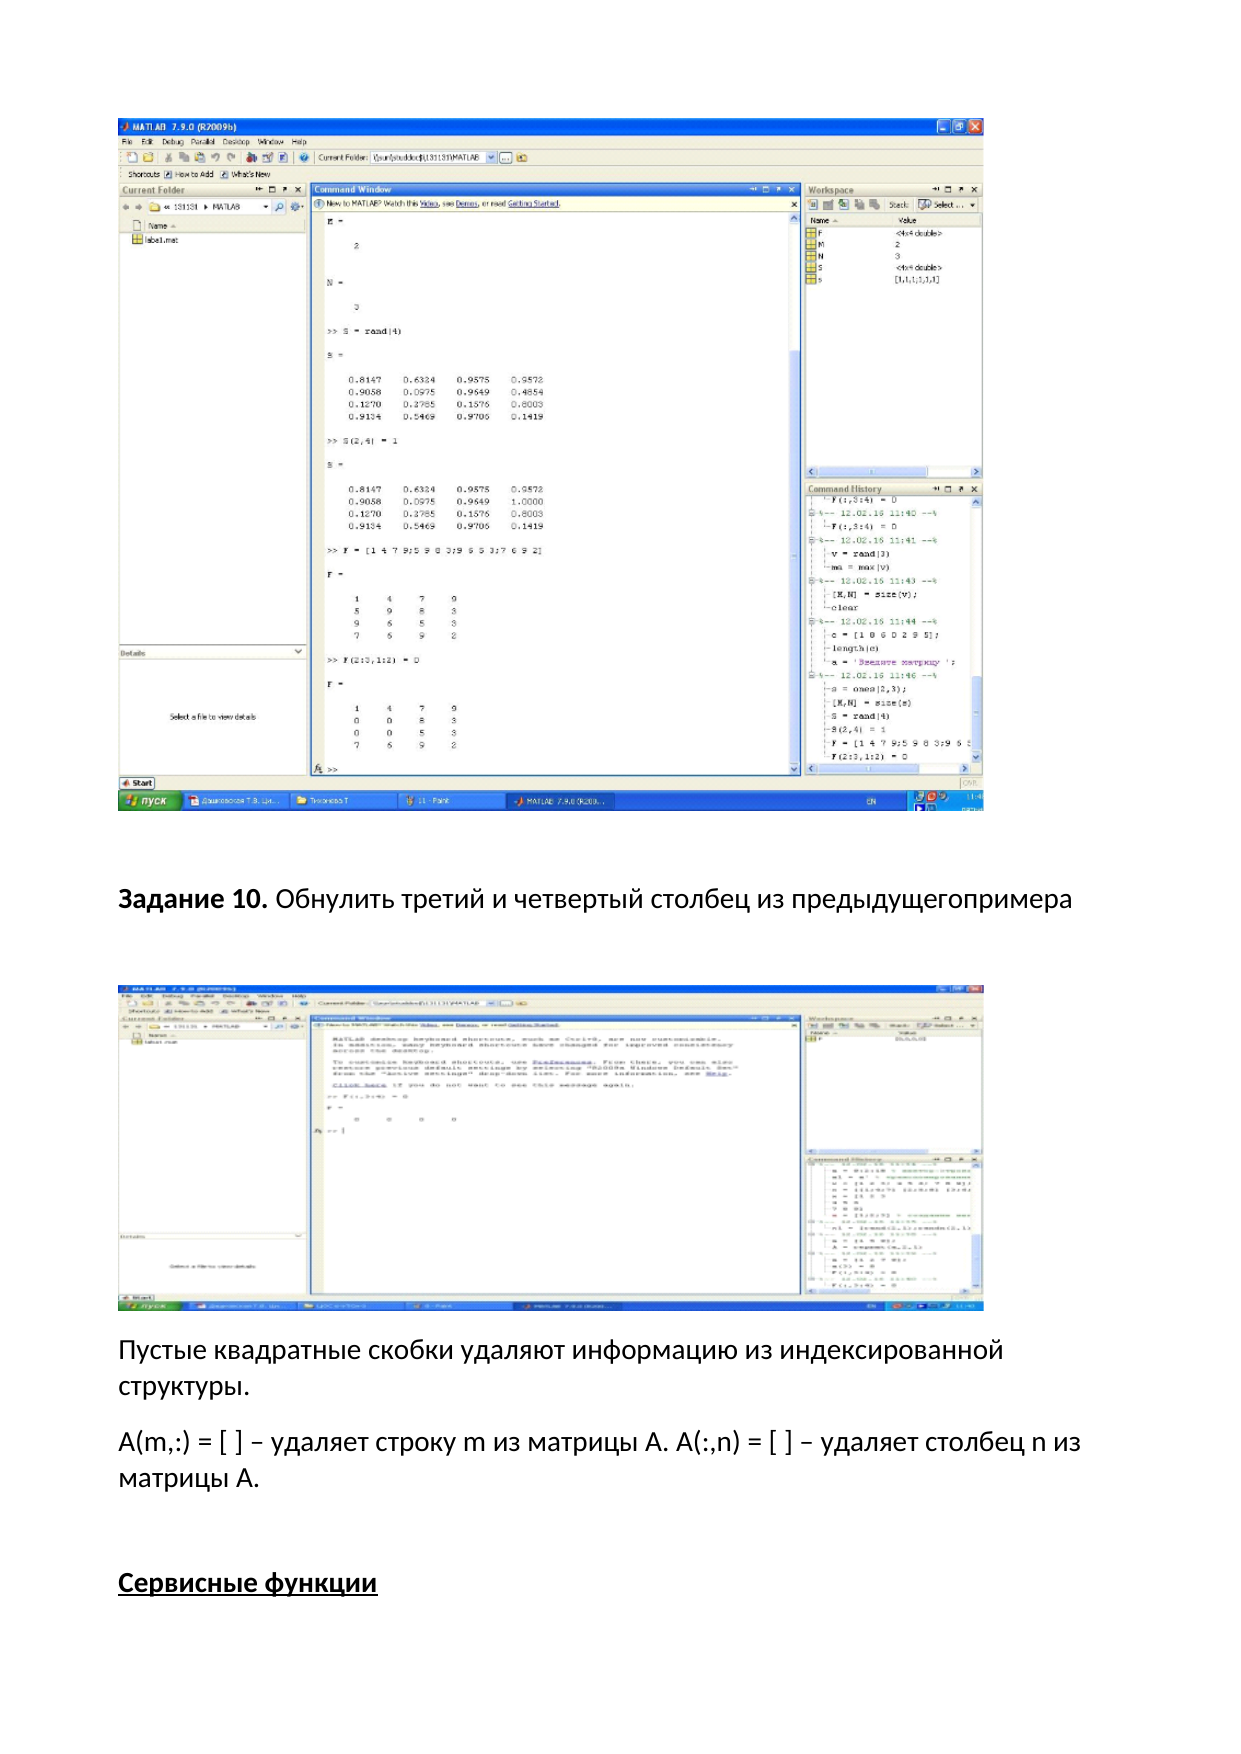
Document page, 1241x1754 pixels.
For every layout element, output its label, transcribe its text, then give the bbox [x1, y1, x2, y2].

text Задание 10. Обнулить третий и четвертый столбец из предыдущегопримера [118, 880, 1122, 916]
text Пустые квадратные скобки удаляют информацию из индексированной структуры. [118, 1331, 1122, 1402]
text A(m,:) = [ ] – удаляет строку m из матрицы A. A(:,n) = [ ] – удаляет столбец n из матрицы A. [118, 1423, 1122, 1494]
text Сервисные функции [118, 1564, 1122, 1600]
